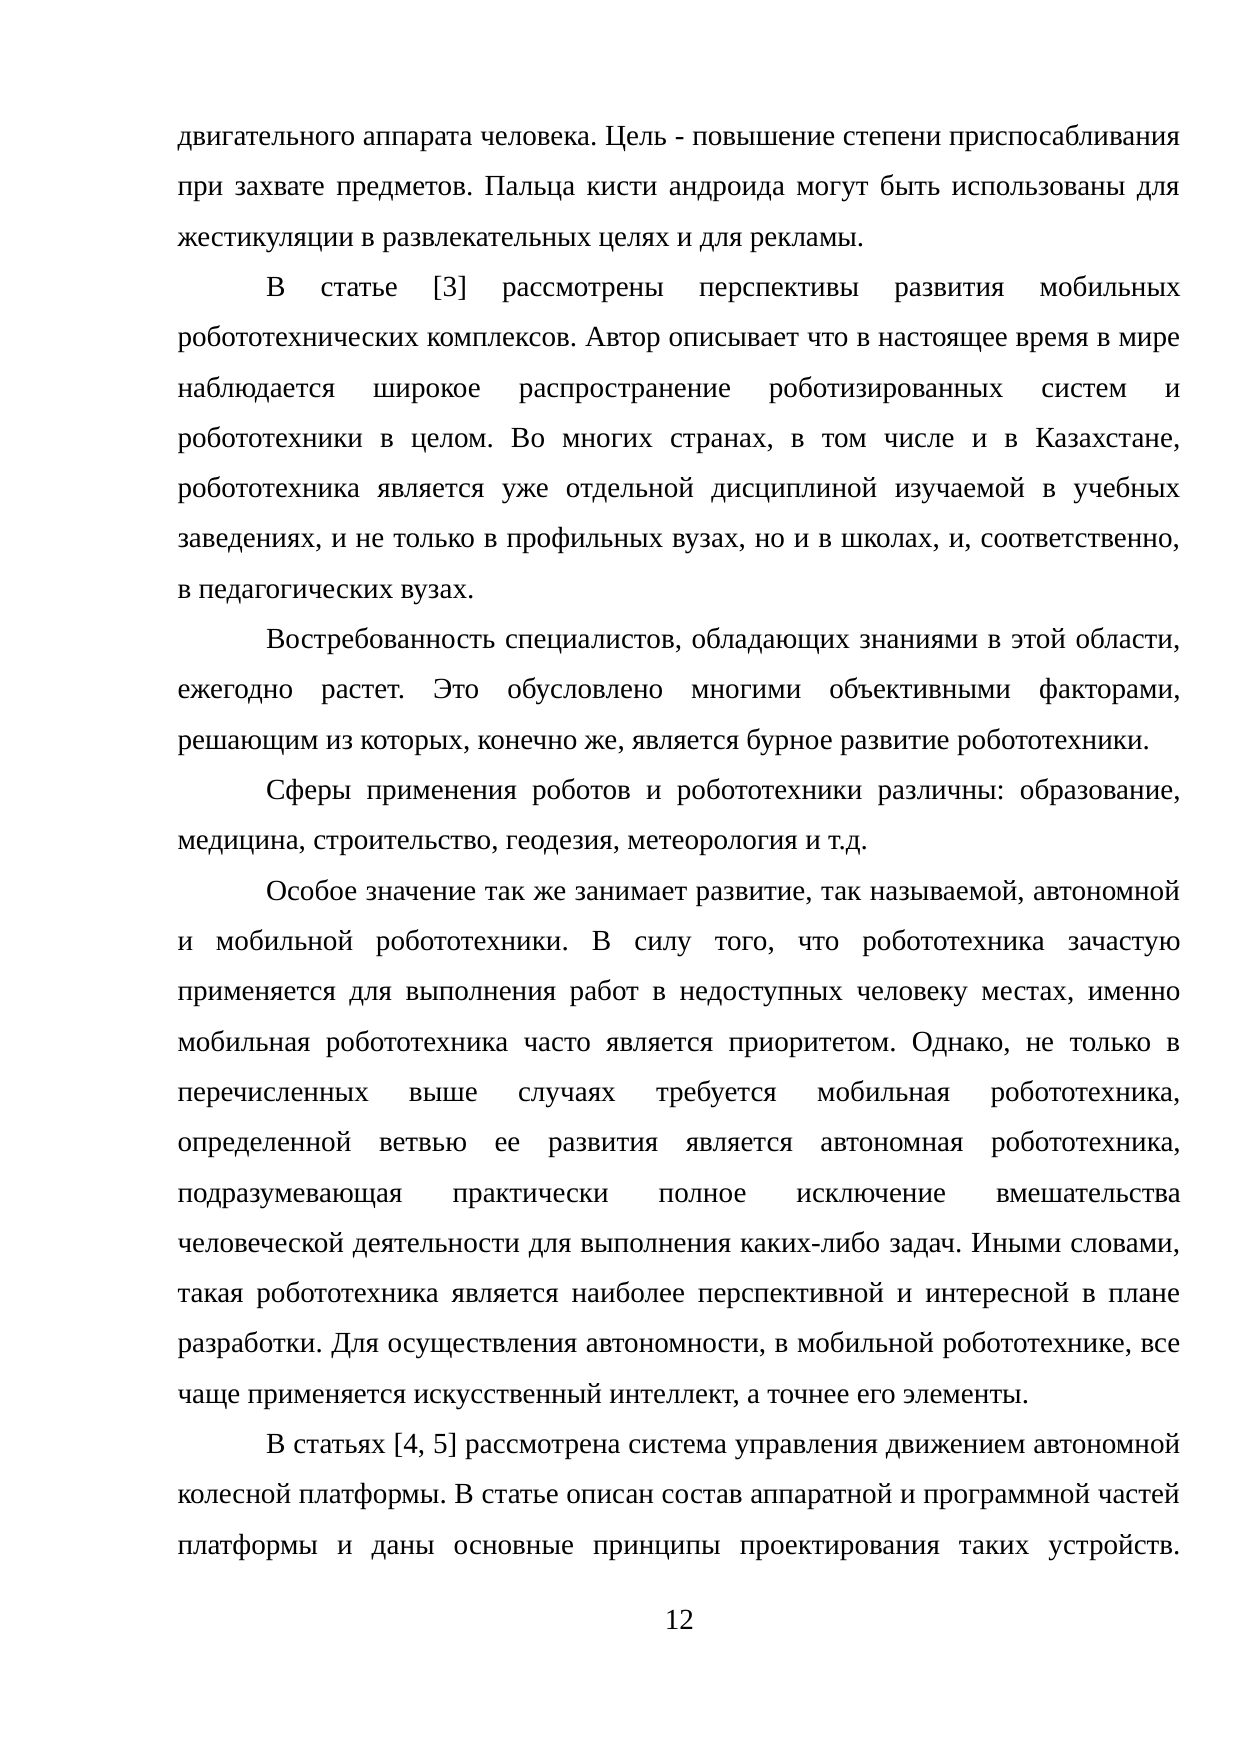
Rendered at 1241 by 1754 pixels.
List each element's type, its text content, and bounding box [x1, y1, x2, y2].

text В статьях [4, 5] рассмотрена система управления движением автономной колесной платформы. В статье описан состав аппаратной и программной частей платформы и даны основные принципы проектирования таких устройств. [177, 1426, 1181, 1560]
text двигательного аппарата человека. Цель - повышение степени приспосабливания при захвате предметов. Пальца кисти андроида могут быть использованы для жестикуляции в развлекательных целях и для рекламы. [177, 118, 1181, 252]
text В статье [3] рассмотрены перспективы развития мобильных робототехнических комплексов. Автор описывает что в настоящее время в мире наблюдается широкое распространение роботизированных систем и робототехники в целом. Во многих странах, в том числе и в Казахстане, робототехника является уже отдельной дисциплиной изучаемой в учебных заведениях, и не только в профильных вузах, но и в школах, и, соответственно, в педагогических вузах. [177, 269, 1181, 604]
text Сферы применения роботов и робототехники различны: образование, медицина, строительство, геодезия, метеорология и т.д. [177, 772, 1181, 856]
text Особое значение так же занимает развитие, так называемой, автономной и мобильной робототехники. В силу того, что робототехника зачастую применяется для выполнения работ в недоступных человеку местах, именно мобильная робототехника часто является приоритетом. Однако, не только в перечисленных выше случаях требуется мобильная робототехника, определенной ветвью ее развития является автономная робототехника, подразумевающая практически полное исключение вмешательства человеческой деятельности для выполнения каких-либо задач. Иными словами, такая робототехника является наиболее перспективной и интересной в плане разработки. Для осуществления автономности, в мобильной робототехнике, все чаще применяется искусственный интеллект, а точнее его элементы. [177, 873, 1181, 1409]
text Востребованность специалистов, обладающих знаниями в этой области, ежегодно растет. Это обусловлено многими объективными факторами, решающим из которых, конечно же, является бурное развитие робототехники. [177, 621, 1181, 755]
